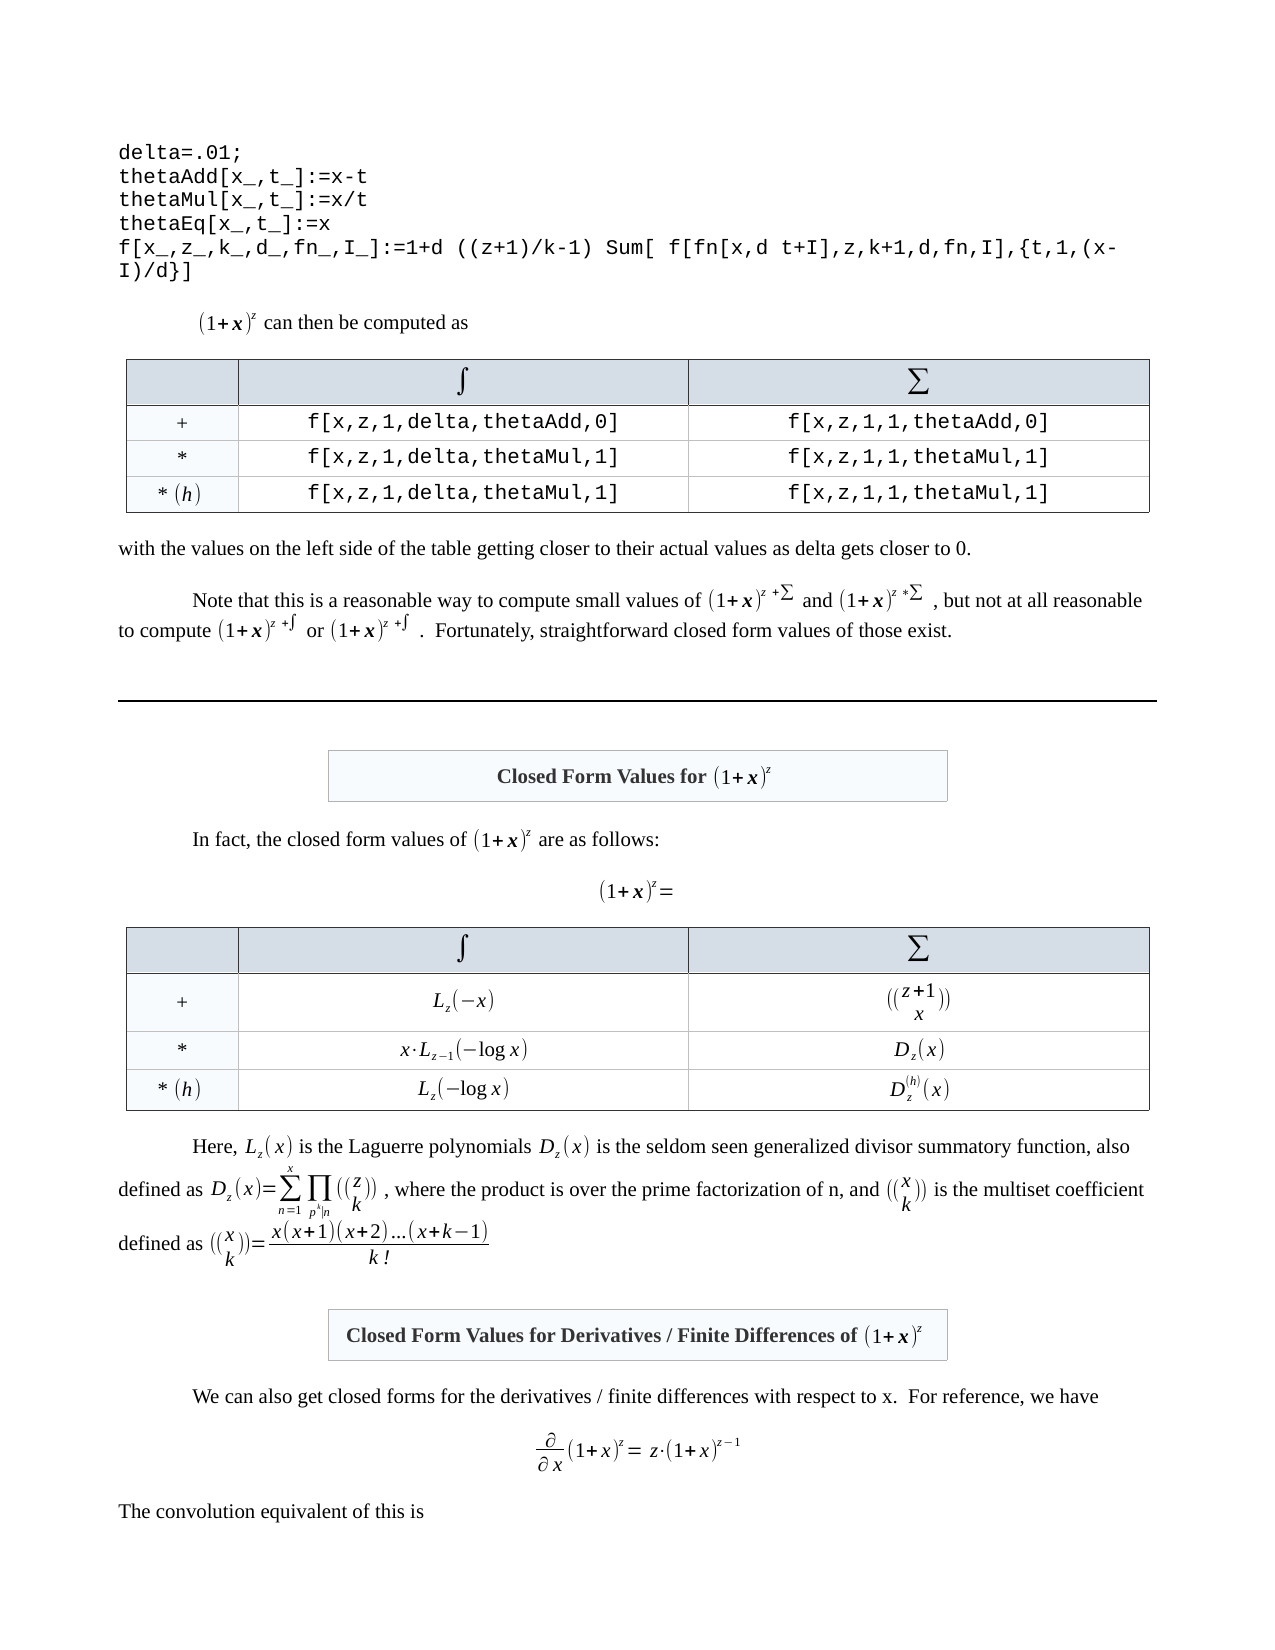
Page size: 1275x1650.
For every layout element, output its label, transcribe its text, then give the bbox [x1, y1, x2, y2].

text Closed Form Values for [329, 751, 947, 801]
text Closed Form Values for Derivatives / Finite Differences of [329, 1310, 947, 1360]
table_cell f[x,z,1,1,thetaMul,1] [689, 477, 1149, 512]
text f[x_,z_,k_,d_,fn_,I_]:=1+d ((z+1)/k-1) Sum[ f[fn[x,d t+I],z,k+1,d,fn,I],{t,1,(x-I)/d}] [118, 237, 1157, 284]
text Here,is the Laguerre polynomialsis the seldom seen generalized divisor summatory function, also defined as, where the product is over the prime factorization of n, andis the multiset coefficient defined as [118, 1134, 1157, 1271]
table_cell [239, 1070, 688, 1110]
text with the values on the left side of the table getting closer to their actual values as delta gets closer to 0. [118, 536, 1157, 560]
table_cell [689, 1070, 1149, 1110]
table_header [239, 360, 688, 404]
table_header [689, 360, 1149, 404]
table_cell f[x,z,1,1,thetaAdd,0] [689, 406, 1149, 440]
table_cell + [127, 406, 238, 440]
table_cell f[x,z,1,delta,thetaMul,1] [239, 441, 688, 476]
table_cell * [127, 1032, 238, 1069]
table_header [689, 928, 1149, 972]
table_cell f[x,z,1,delta,thetaMul,1] [239, 477, 688, 512]
text The convolution equivalent of this is [118, 1499, 1157, 1523]
table_cell * [127, 1070, 238, 1110]
table_header [239, 928, 688, 972]
text can then be computed as [118, 308, 1157, 335]
table_cell [689, 1032, 1149, 1069]
text thetaAdd[x_,t_]:=x-t [118, 166, 1157, 189]
table_cell * [127, 441, 238, 476]
table_cell [239, 1032, 688, 1069]
table_cell f[x,z,1,1,thetaMul,1] [689, 441, 1149, 476]
text Note that this is a reasonable way to compute small values ofand, but not at all reasonable to computeor. Fortunately, straightforward closed form values of those exist. [118, 584, 1157, 643]
table_cell [689, 974, 1149, 1031]
table_cell + [127, 974, 238, 1031]
table_header [127, 928, 238, 972]
table_cell * [127, 477, 238, 512]
text We can also get closed forms for the derivatives / finite differences with respect to x. For reference, we have [118, 1384, 1157, 1408]
text thetaEq[x_,t_]:=x [118, 213, 1157, 237]
table_cell f[x,z,1,delta,thetaAdd,0] [239, 406, 688, 440]
text thetaMul[x_,t_]:=x/t [118, 189, 1157, 213]
table_cell [239, 974, 688, 1031]
text In fact, the closed form values ofare as follows: [118, 825, 1157, 852]
text delta=.01; [118, 142, 1157, 166]
table_header [127, 360, 238, 404]
